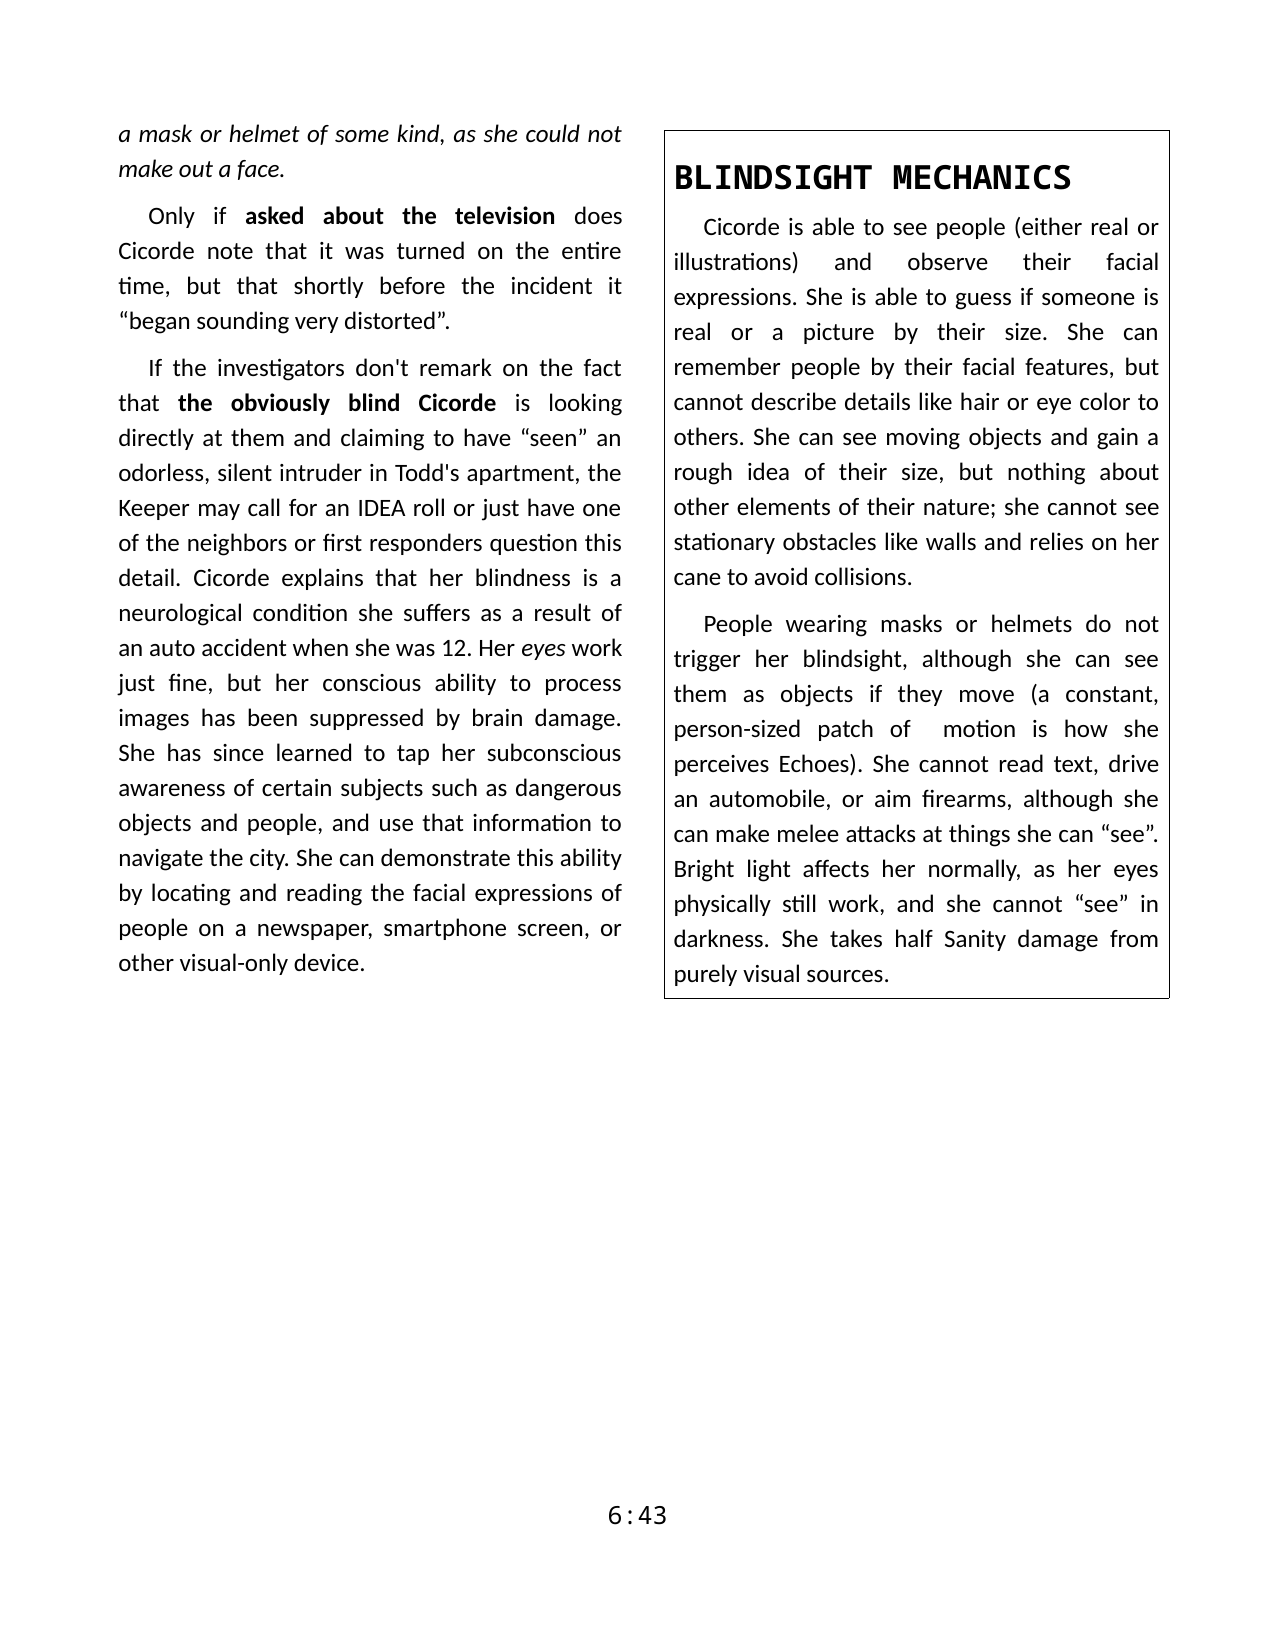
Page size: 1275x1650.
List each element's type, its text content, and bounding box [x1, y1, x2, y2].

text a mask or helmet of some kind, as she could not make out a face. [118, 118, 622, 184]
text If the investigators don't remark on the fact that the obviously blind Cicorde is looking directly at them and claiming to have “seen” an odorless, silent intruder in Todd's apartment, the Keeper may call for an IDEA roll or just have one of the neighbors or first responders question this detail. Cicorde explains that her blindness is a neurological condition she suffers as a result of an auto accident when she was 12. Her eyes work just fine, but her conscious ability to process images has been suppressed by brain damage. She has since learned to tap her subconscious awareness of certain subjects such as dangerous objects and people, and use that information to navigate the city. She can demonstrate this ability by locating and reading the facial expressions of people on a newspaper, smartphone screen, or other visual-only device. [118, 352, 622, 978]
text Only if asked about the television does Cicorde note that it was turned on the entire time, but that shortly before the incident it “began sounding very distorted”. [118, 200, 622, 336]
subtitle BLINDSIGHT MECHANICS [673, 154, 1160, 199]
text Cicorde is able to see people (either real or illustrations) and observe their facial expressions. She is able to guess if someone is real or a picture by their size. She can remember people by their facial features, but cannot describe details like hair or eye color to others. She can see moving objects and gain a rough idea of their size, but nothing about other elements of their nature; she cannot see stationary obstacles like walls and relies on her cane to avoid collisions. [673, 211, 1160, 592]
text People wearing masks or helmets do not trigger her blindsight, although she can see them as objects if they move (a constant, person-sized patch of motion is how she perceives Echoes). She cannot read text, drive an automobile, or aim firearms, although she can make melee attacks at things she can “see”. Bright light affects her normally, as her eyes physically still work, and she cannot “see” in darkness. She takes half Sanity damage from purely visual sources. [673, 608, 1160, 989]
